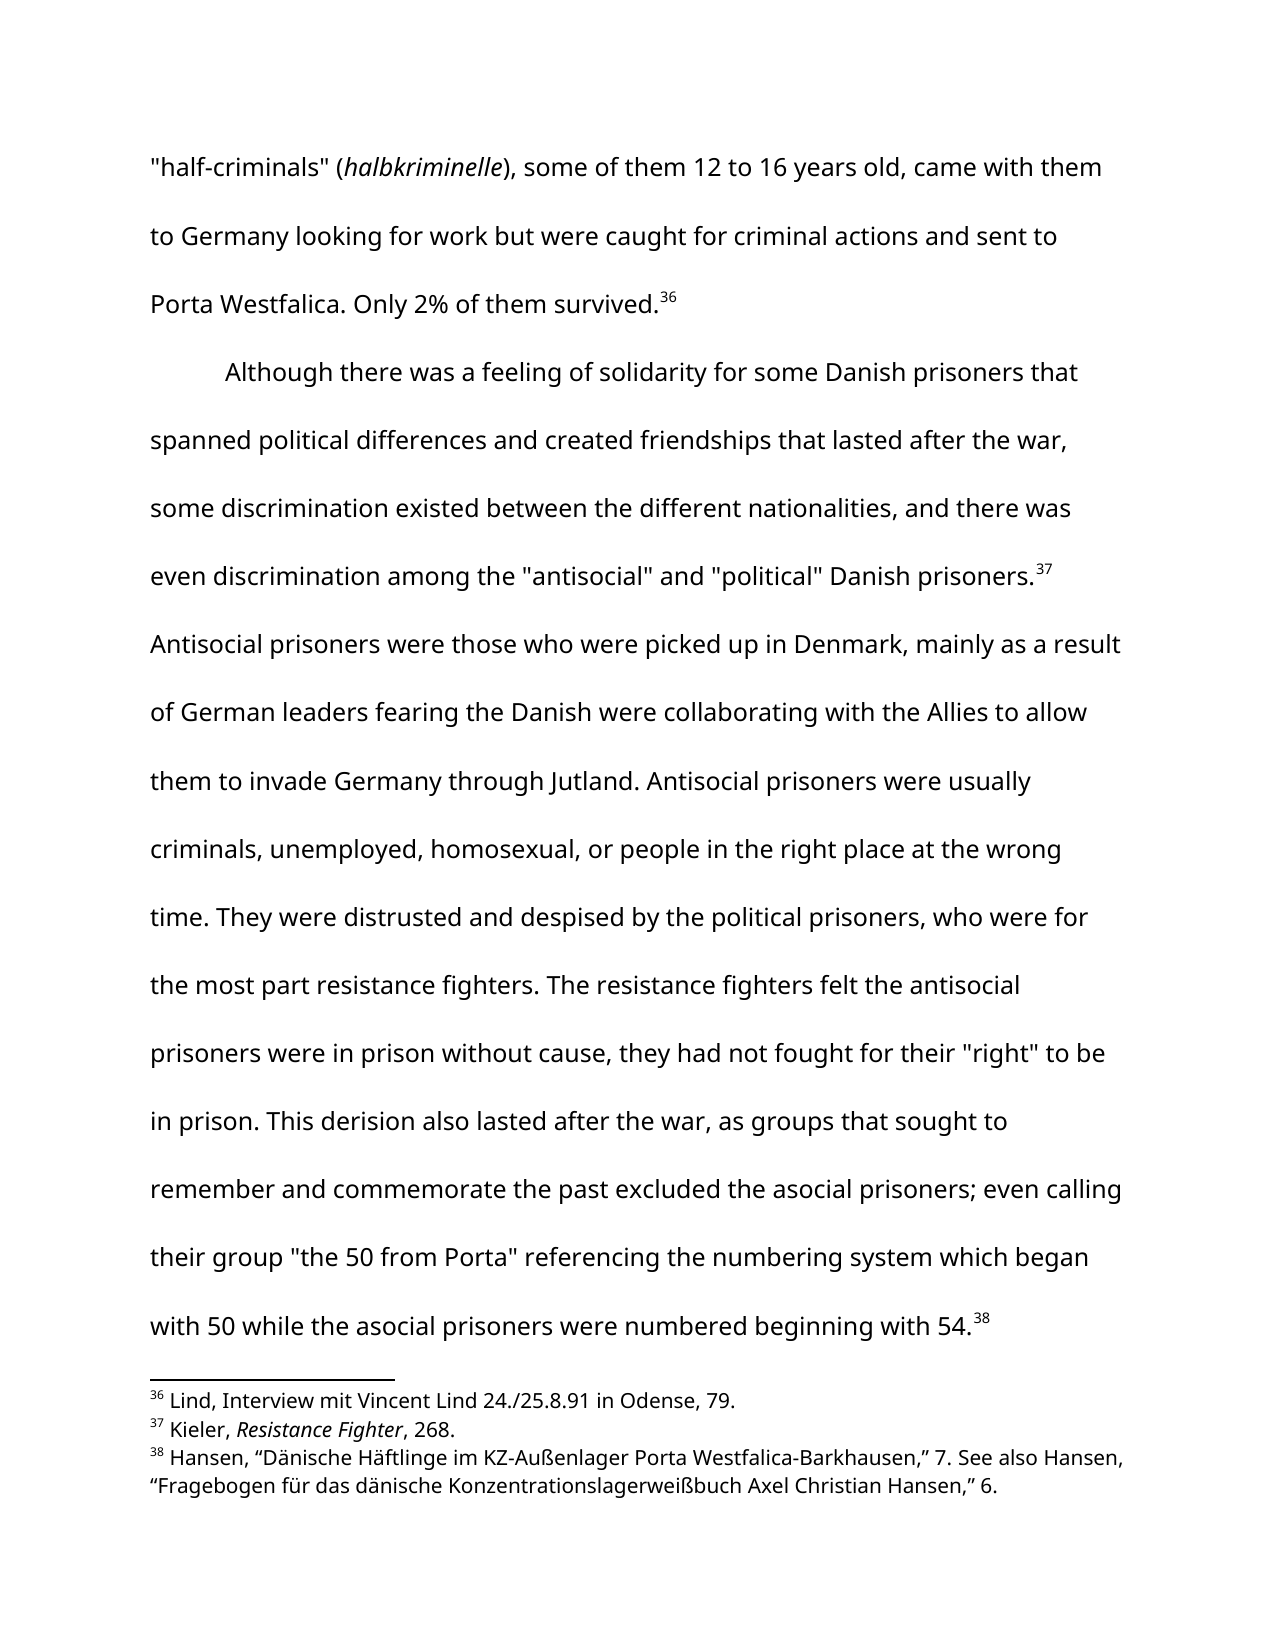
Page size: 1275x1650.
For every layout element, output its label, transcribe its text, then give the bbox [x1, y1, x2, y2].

text Lind, Interview mit Vincent Lind 24./25.8.91 in Odense, 79. [150, 1386, 1125, 1415]
text Hansen, “Dänische Häftlinge im KZ-Außenlager Porta Westfalica-Barkhausen,” 7. See also Hansen, “Fragebogen für das dänische Konzentrationslagerweißbuch Axel Christian Hansen,” 6. [150, 1443, 1125, 1500]
text "half-criminals" (halbkriminelle), some of them 12 to 16 years old, came with them to Germany looking for work but were caught for criminal actions and sent to Porta Westfalica. Only 2% of them survived. [150, 150, 1125, 320]
text Although there was a feeling of solidarity for some Danish prisoners that spanned political differences and created friendships that lasted after the war, some discrimination existed between the different nationalities, and there was even discrimination among the "antisocial" and "political" Danish prisoners. Antisocial prisoners were those who were picked up in Denmark, mainly as a result of German leaders fearing the Danish were collaborating with the Allies to allow them to invade Germany through Jutland. Antisocial prisoners were usually criminals, unemployed, homosexual, or people in the right place at the wrong time. They were distrusted and despised by the political prisoners, who were for the most part resistance fighters. The resistance fighters felt the antisocial prisoners were in prison without cause, they had not fought for their "right" to be in prison. This derision also lasted after the war, as groups that sought to remember and commemorate the past excluded the asocial prisoners; even calling their group "the 50 from Porta" referencing the numbering system which began with 50 while the asocial prisoners were numbered beginning with 54. [150, 354, 1125, 1342]
text Kieler, Resistance Fighter, 268. [150, 1415, 1125, 1443]
